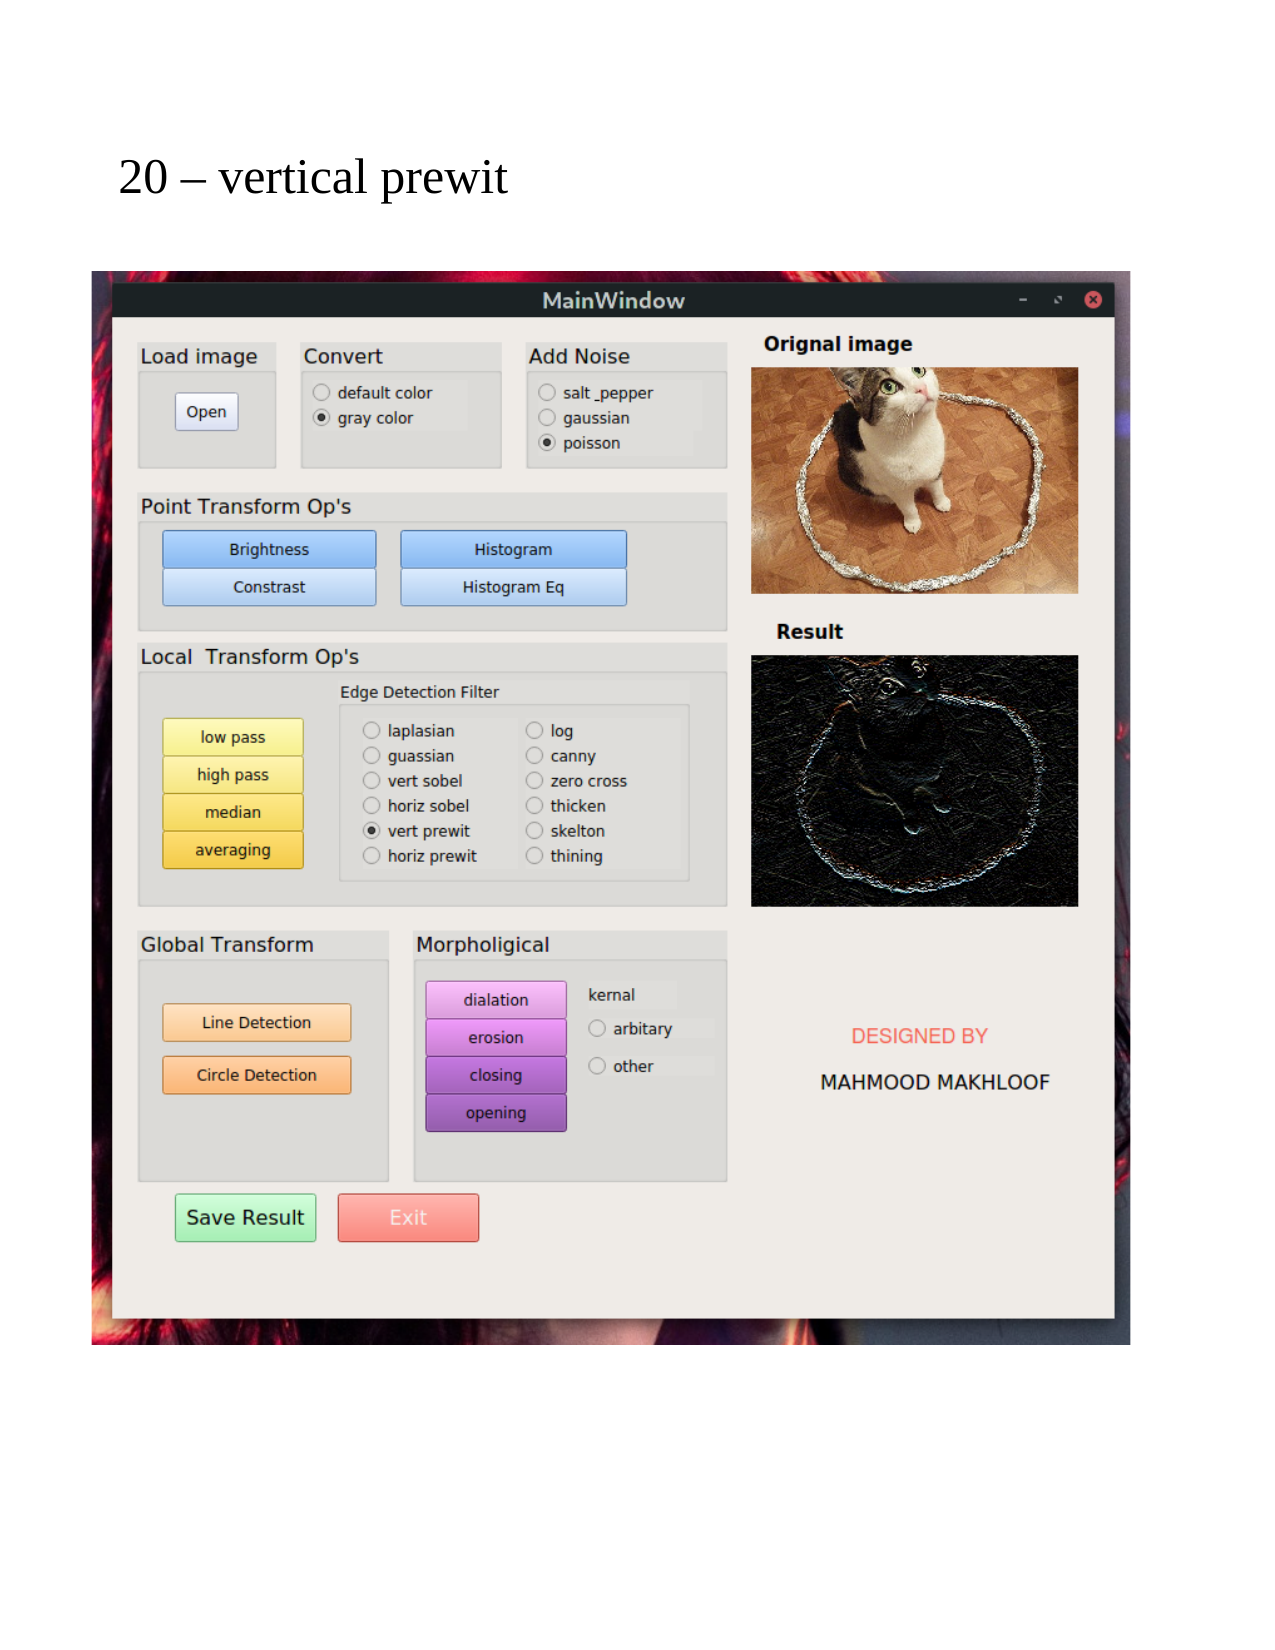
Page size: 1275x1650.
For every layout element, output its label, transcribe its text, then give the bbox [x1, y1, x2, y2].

text 20 – vertical prewit [118, 147, 1157, 204]
picture [91, 271, 1131, 1345]
